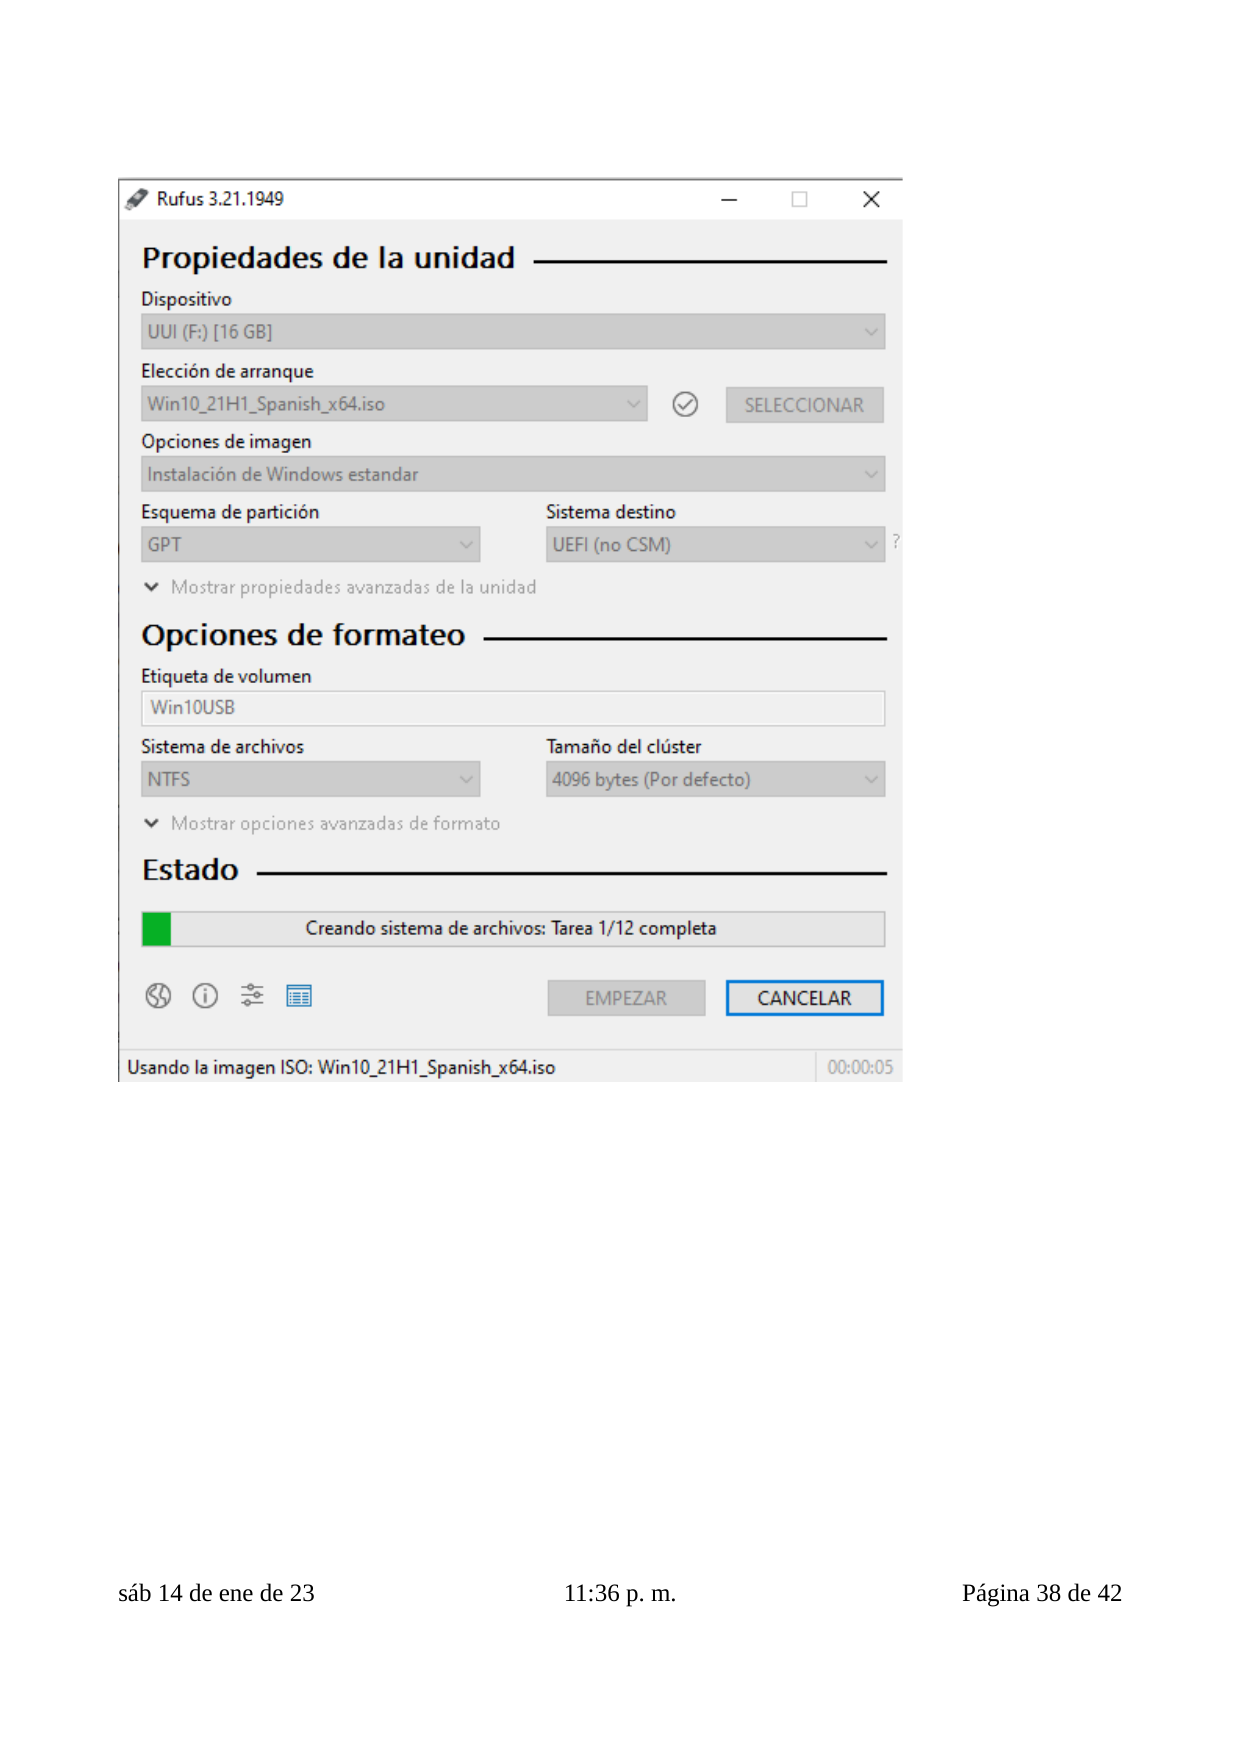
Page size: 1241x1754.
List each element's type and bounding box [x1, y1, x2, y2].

picture [118, 177, 903, 1082]
